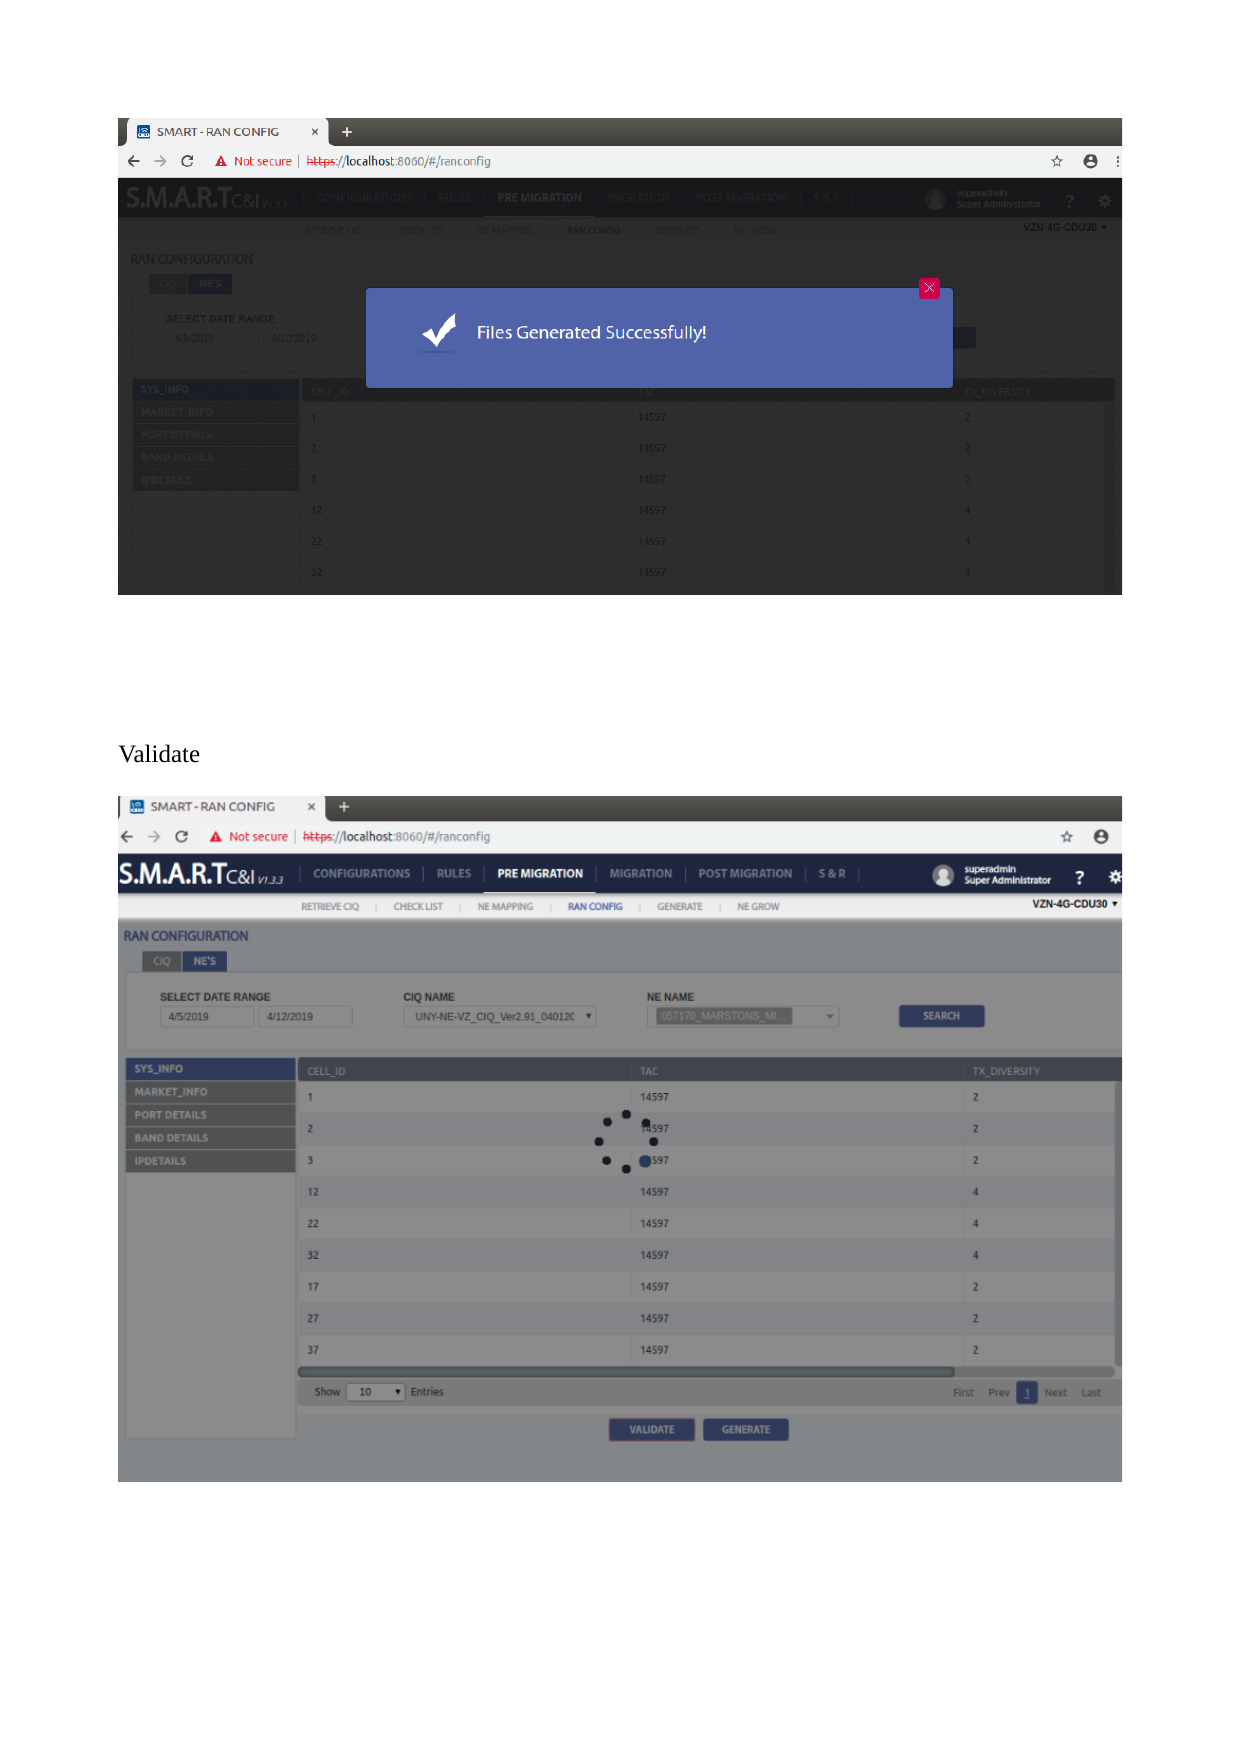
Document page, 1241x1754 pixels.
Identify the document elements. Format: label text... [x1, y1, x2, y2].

text Validate [118, 739, 1122, 767]
picture [118, 118, 1123, 595]
picture [118, 796, 1123, 1482]
